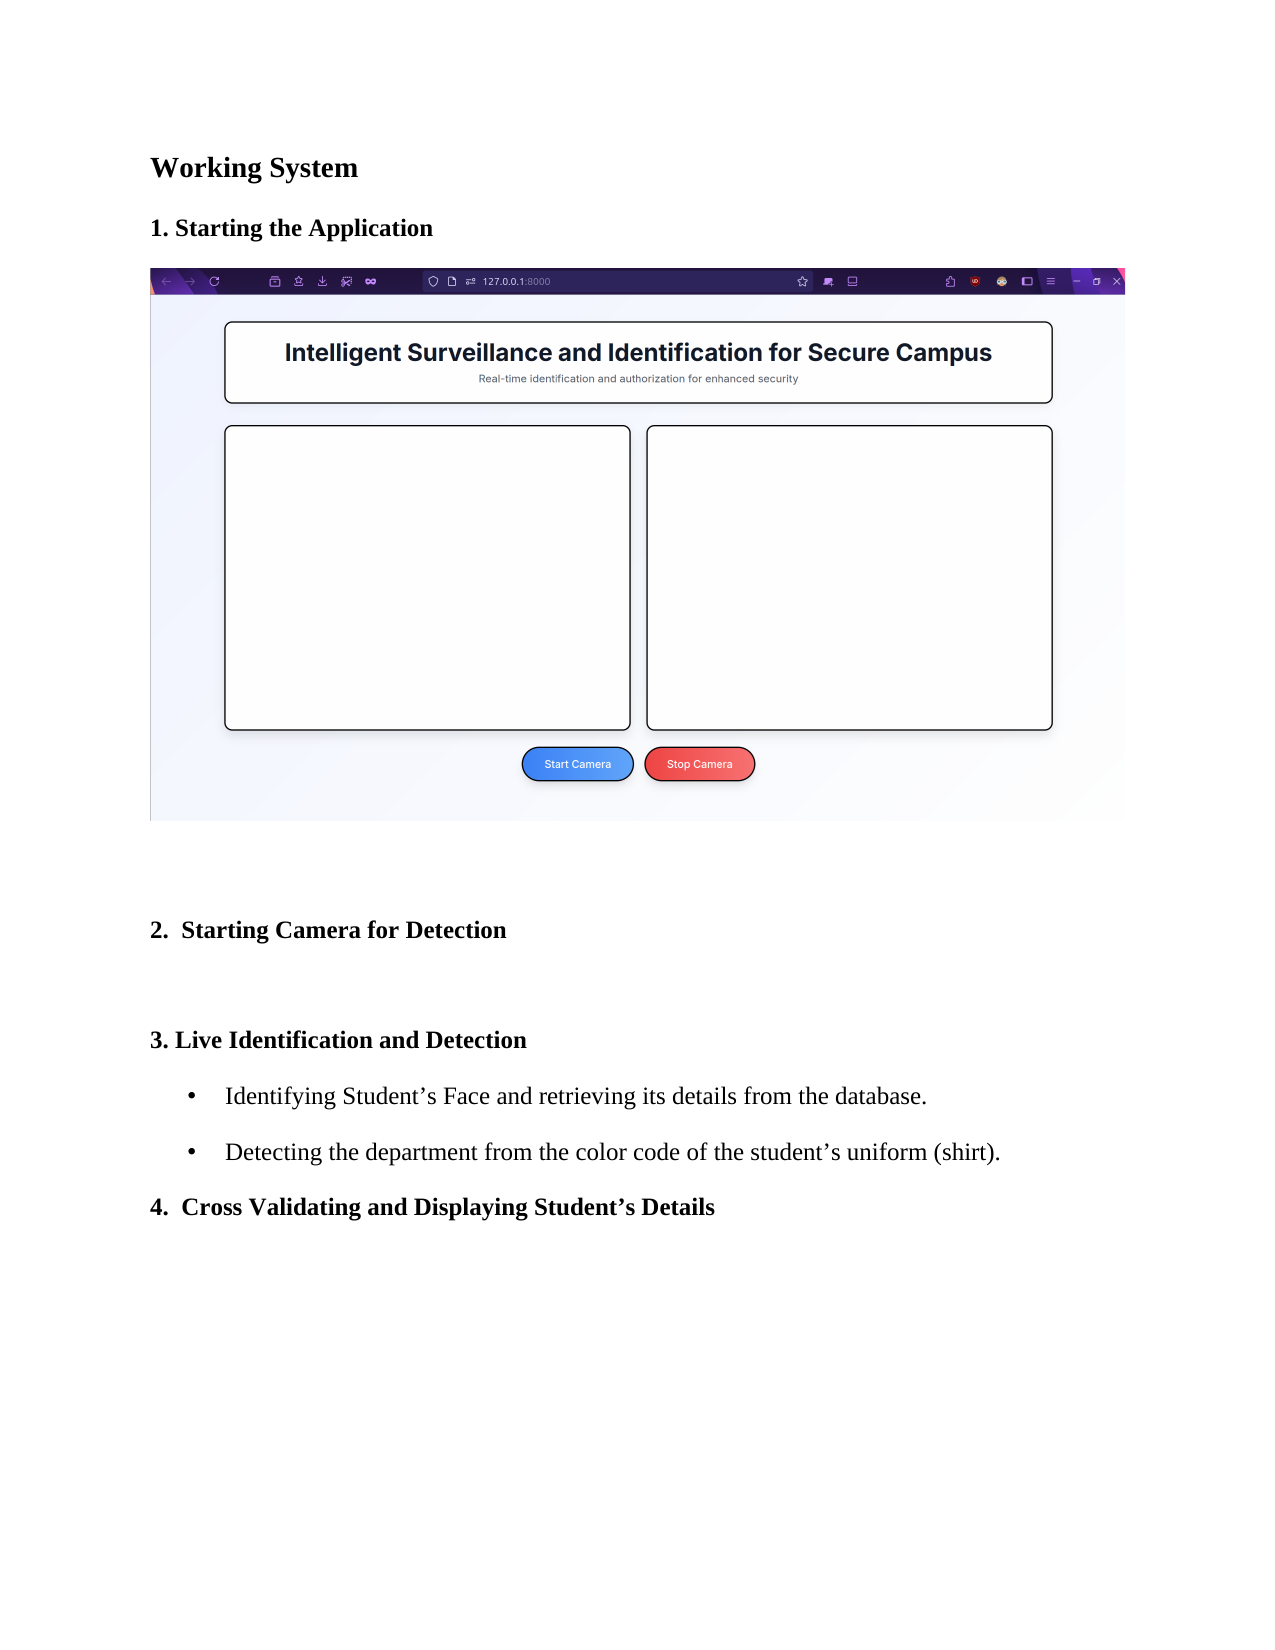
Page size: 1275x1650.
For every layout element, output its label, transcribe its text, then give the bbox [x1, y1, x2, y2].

text 2. Starting Camera for Detection [150, 916, 1125, 944]
list Identifying Student’s Face and retrieving its details from the database. [187, 1081, 1125, 1110]
picture [150, 268, 1125, 821]
list Detecting the department from the color code of the student’s uniform (shirt). [187, 1137, 1125, 1166]
text 4. Cross Validating and Displaying Student’s Details [150, 1192, 1125, 1221]
text 1. Starting the Application [150, 213, 1125, 242]
text 3. Live Identification and Detection [150, 1026, 1125, 1054]
text Working System [150, 150, 1125, 183]
